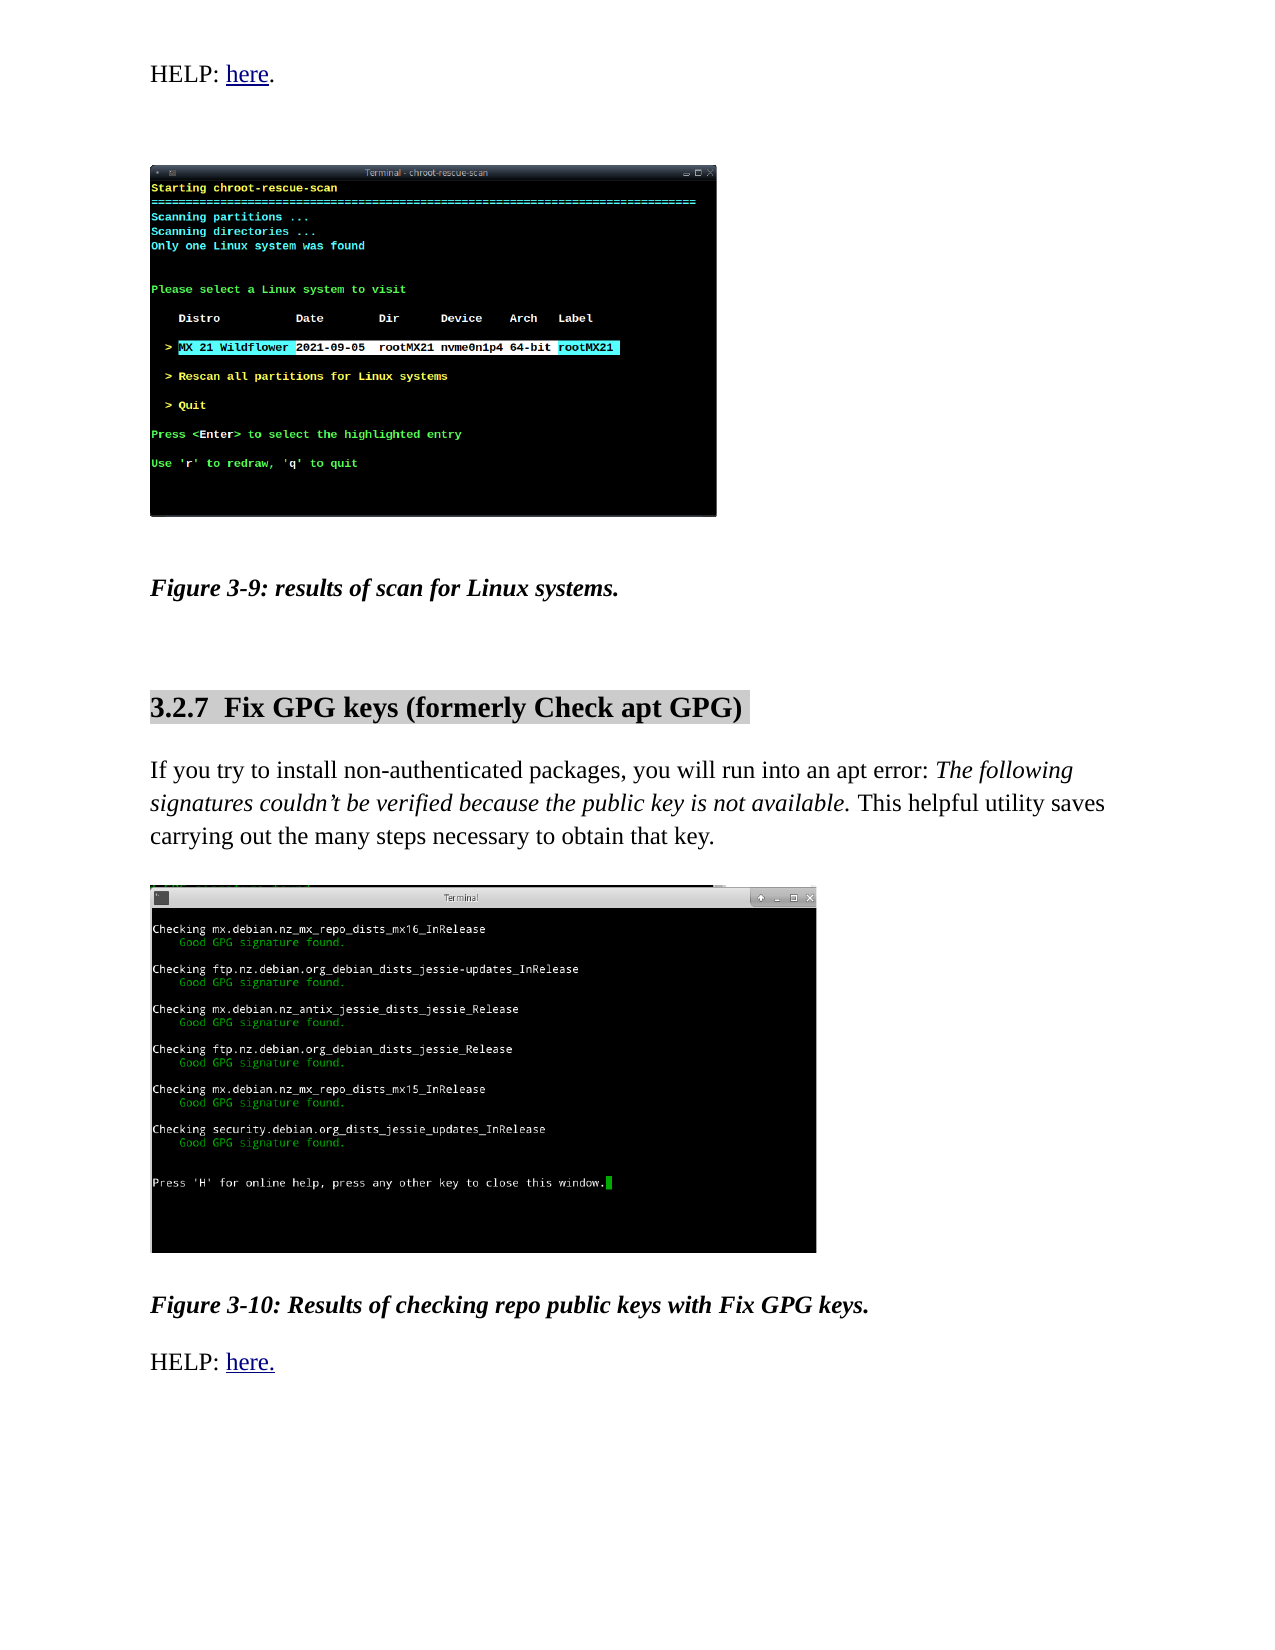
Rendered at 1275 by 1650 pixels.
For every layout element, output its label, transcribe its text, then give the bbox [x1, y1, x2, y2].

picture [150, 165, 717, 517]
text Figure 3-10: Results of checking repo public keys with Fix GPG keys. [150, 1290, 1110, 1319]
text If you try to install non-authenticated packages, you will run into an apt error: The following signatures couldn’t be verified because the public key is not available. This helpful utility saves carrying out the many steps necessary to obtain that key. [150, 755, 1125, 850]
text Figure 3-9: results of scan for Linux systems. [150, 573, 1125, 602]
subtitle 3.2.7 Fix GPG keys (formerly Check apt GPG) [750, 690, 1125, 724]
text HELP: here. [150, 1347, 1125, 1376]
picture [150, 885, 817, 1253]
text HELP: here. [150, 59, 1125, 88]
